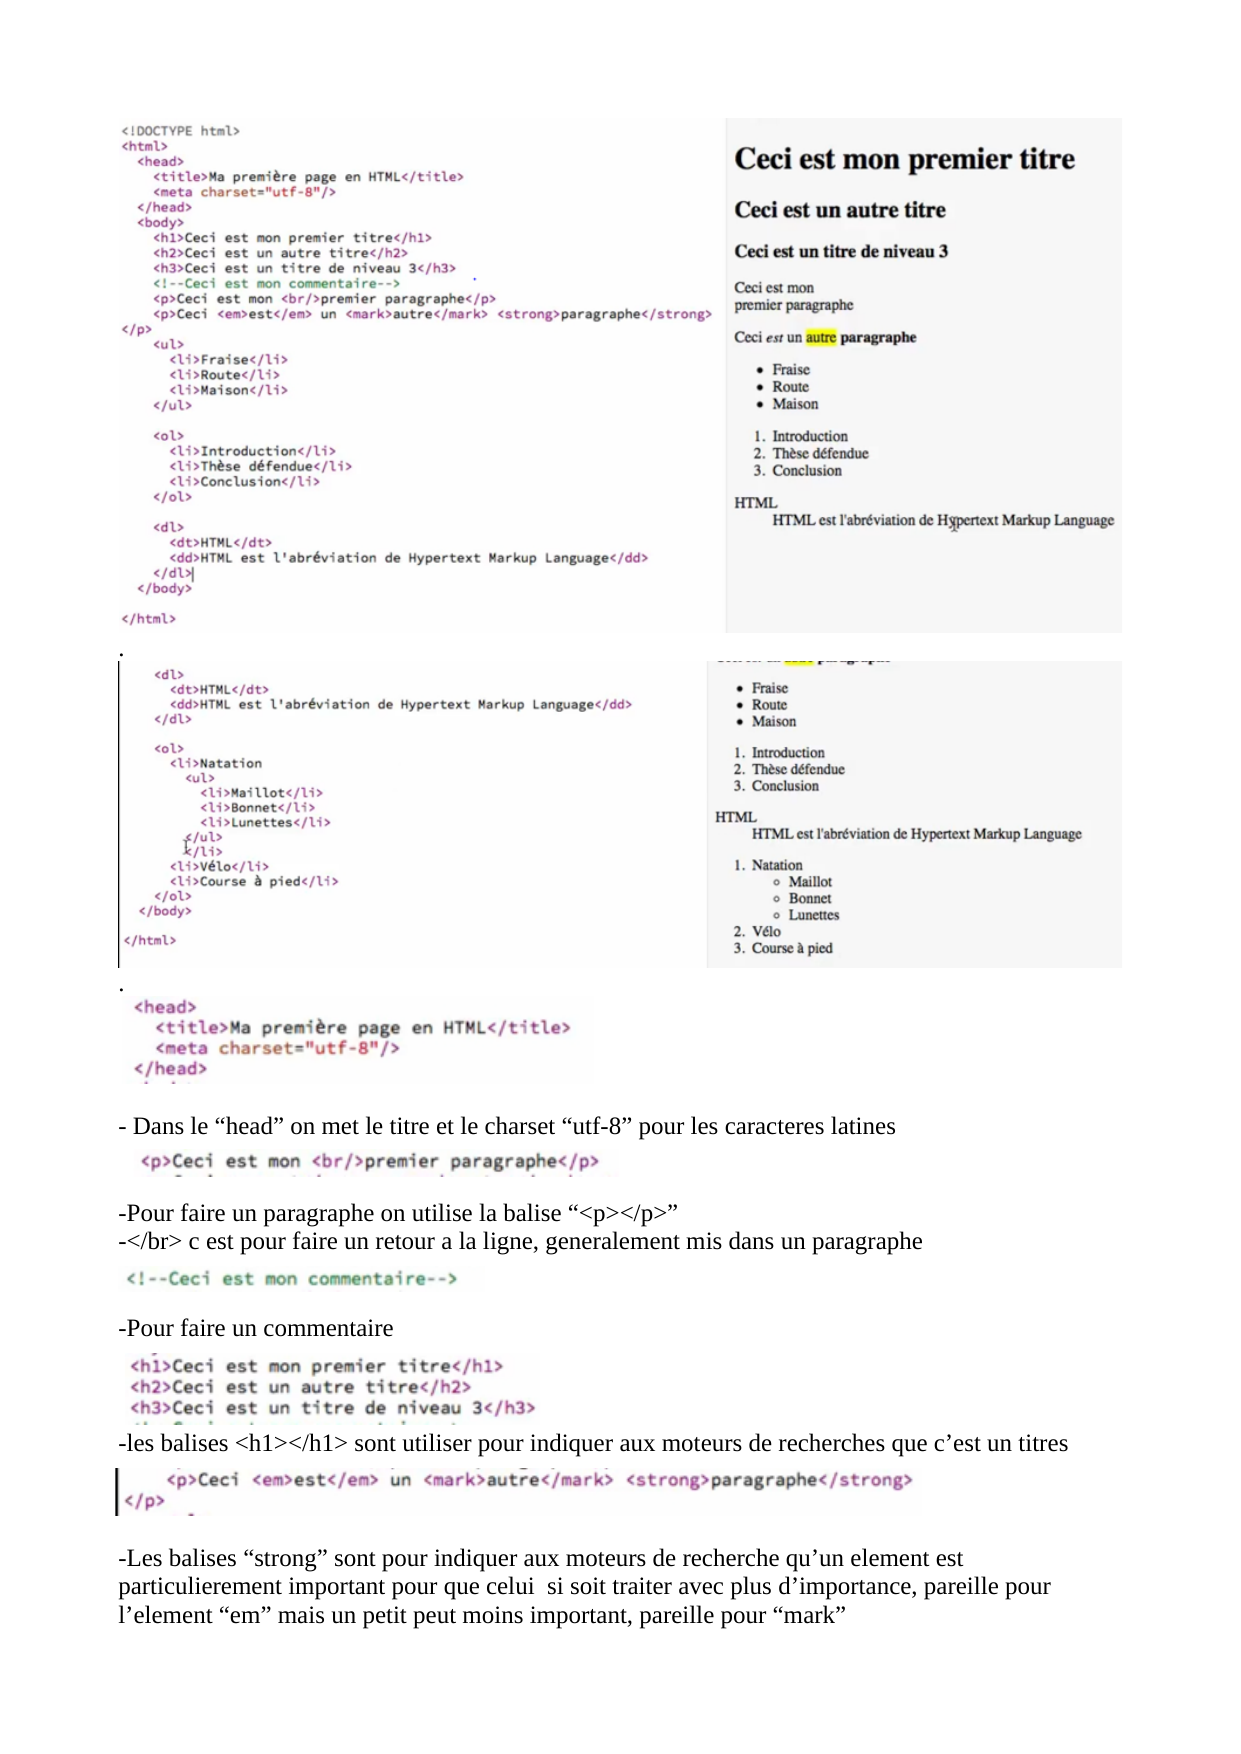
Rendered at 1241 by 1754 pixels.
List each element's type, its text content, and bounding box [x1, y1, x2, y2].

picture [118, 118, 1123, 633]
picture [124, 1353, 541, 1425]
text -</br> c est pour faire un retour a la ligne, generalement mis dans un paragraphe [118, 1226, 1122, 1255]
text . [118, 968, 1122, 996]
picture [115, 1468, 922, 1516]
text - Dans le “head” on met le titre et le charset “utf-8” pour les caracteres latines [118, 1111, 1122, 1140]
text -Pour faire un paragraphe on utilise la balise “<p></p>” [118, 1198, 1122, 1226]
picture [118, 661, 1123, 968]
picture [121, 996, 594, 1084]
picture [117, 1266, 485, 1292]
text . [118, 633, 1122, 661]
text -Pour faire un commentaire [118, 1313, 1122, 1341]
text -les balises <h1></h1> sont utiliser pour indiquer aux moteurs de recherches que c’est un titres [118, 1428, 1122, 1456]
picture [133, 1149, 620, 1177]
text -Les balises “strong” sont pour indiquer aux moteurs de recherche qu’un element est particulierement important pour que celui si soit traiter avec plus d’importance, pareille pour l’element “em” mais un petit peut moins important, pareille pour “mark” [118, 1543, 1122, 1629]
